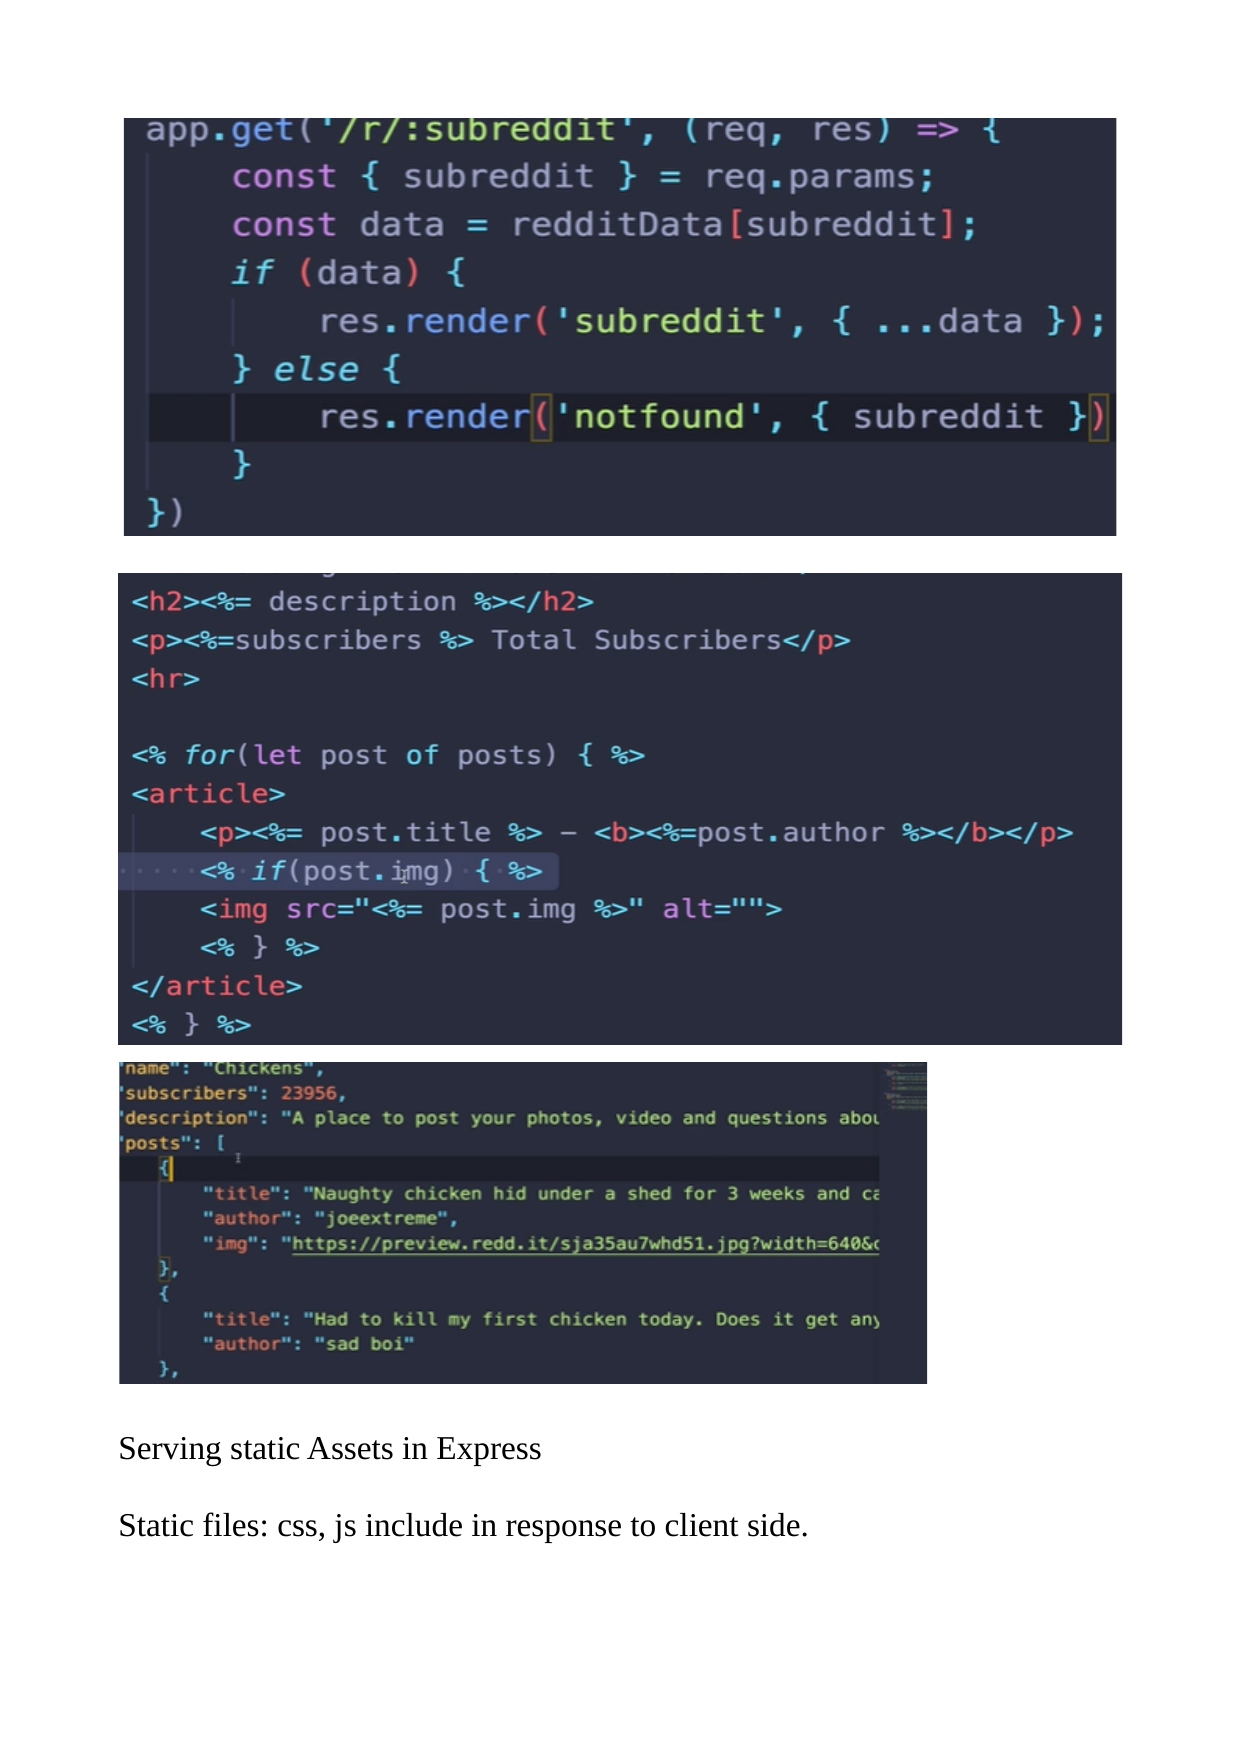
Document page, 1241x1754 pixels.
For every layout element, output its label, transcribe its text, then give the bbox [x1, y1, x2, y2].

picture [118, 573, 1123, 1045]
text Static files: css, js include in response to client side. [118, 1505, 1122, 1543]
text Serving static Assets in Express [118, 1428, 1122, 1467]
picture [119, 1062, 928, 1384]
picture [123, 118, 1117, 536]
